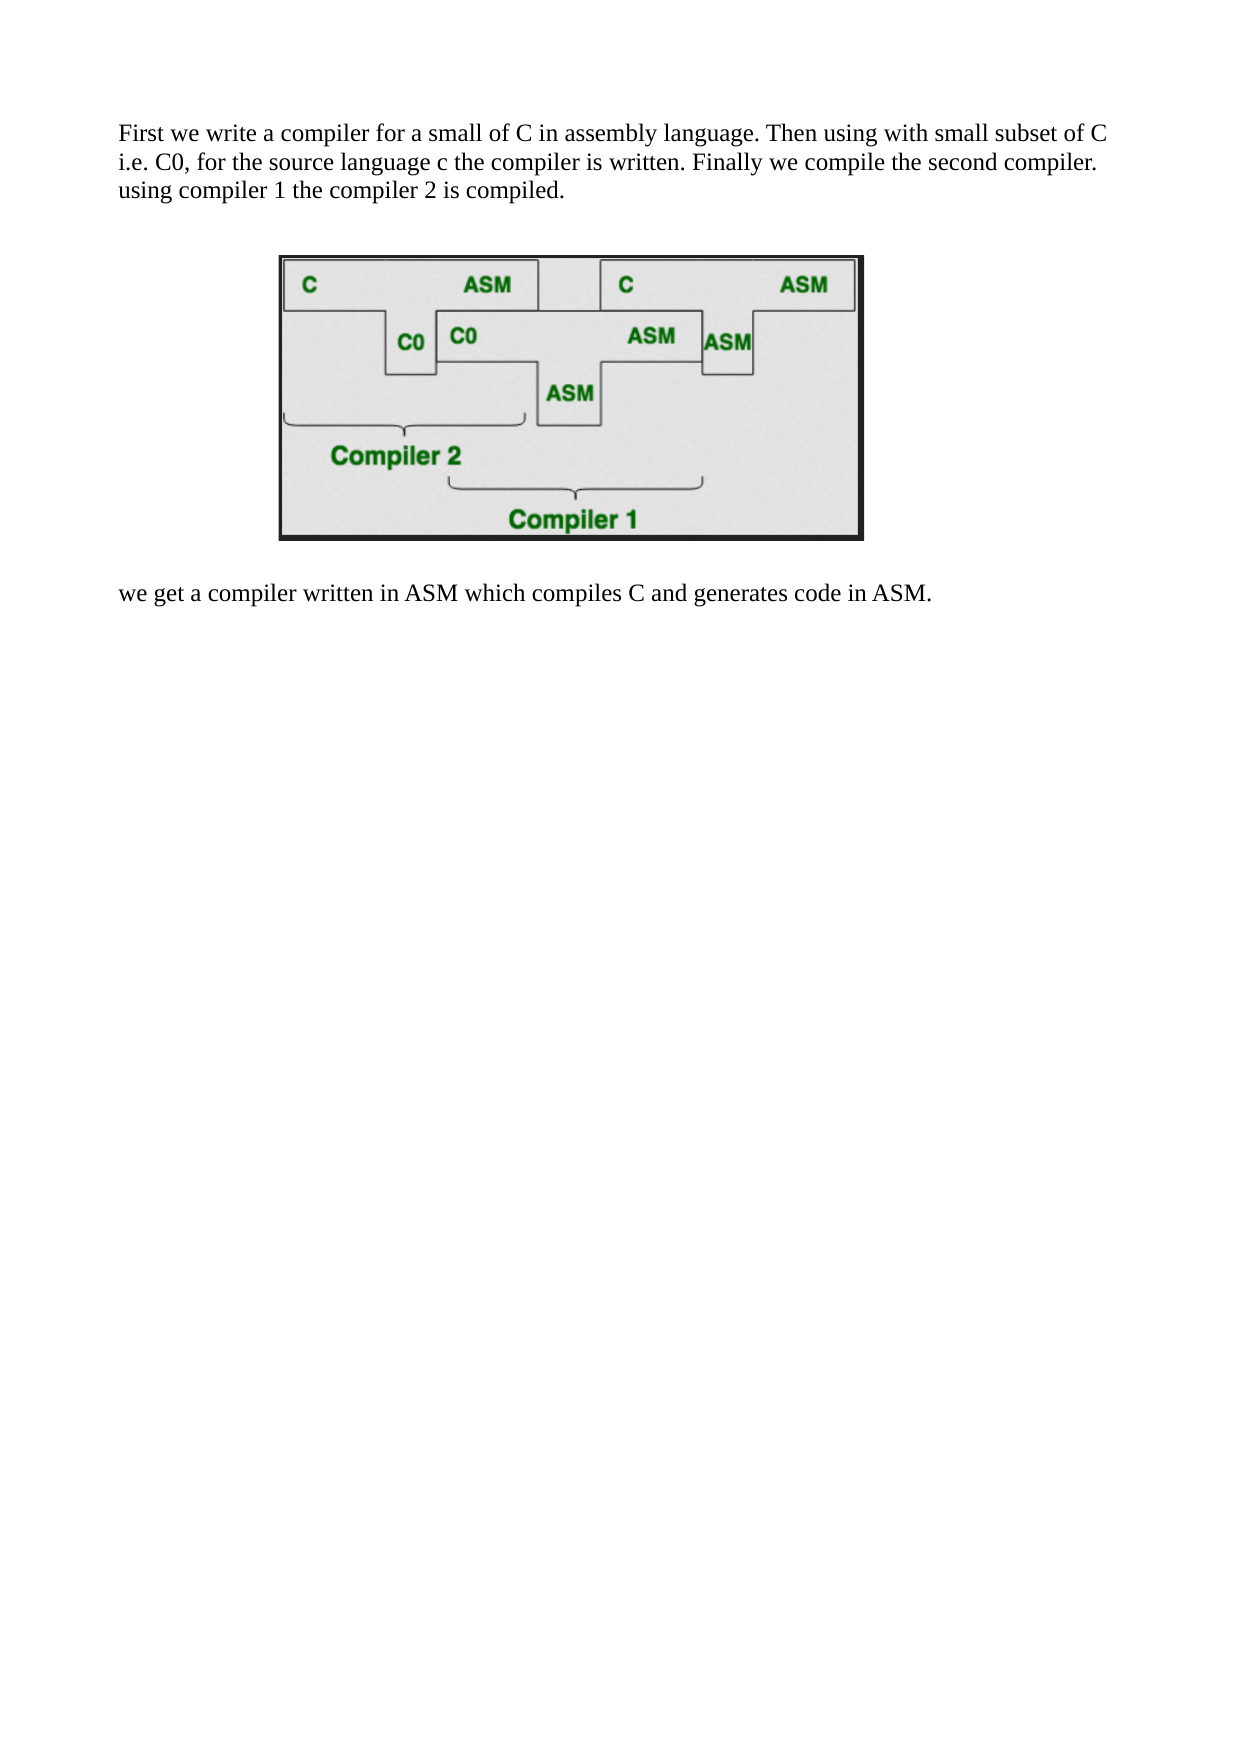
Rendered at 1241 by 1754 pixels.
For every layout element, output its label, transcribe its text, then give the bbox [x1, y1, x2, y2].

picture [278, 255, 865, 541]
text First we write a compiler for a small of C in assembly language. Then using with small subset of C i.e. C0, for the source language c the compiler is written. Finally we compile the second compiler. using compiler 1 the compiler 2 is compiled. [118, 118, 1122, 204]
text we get a compiler written in ASM which compiles C and generates code in ASM. [118, 578, 1122, 607]
